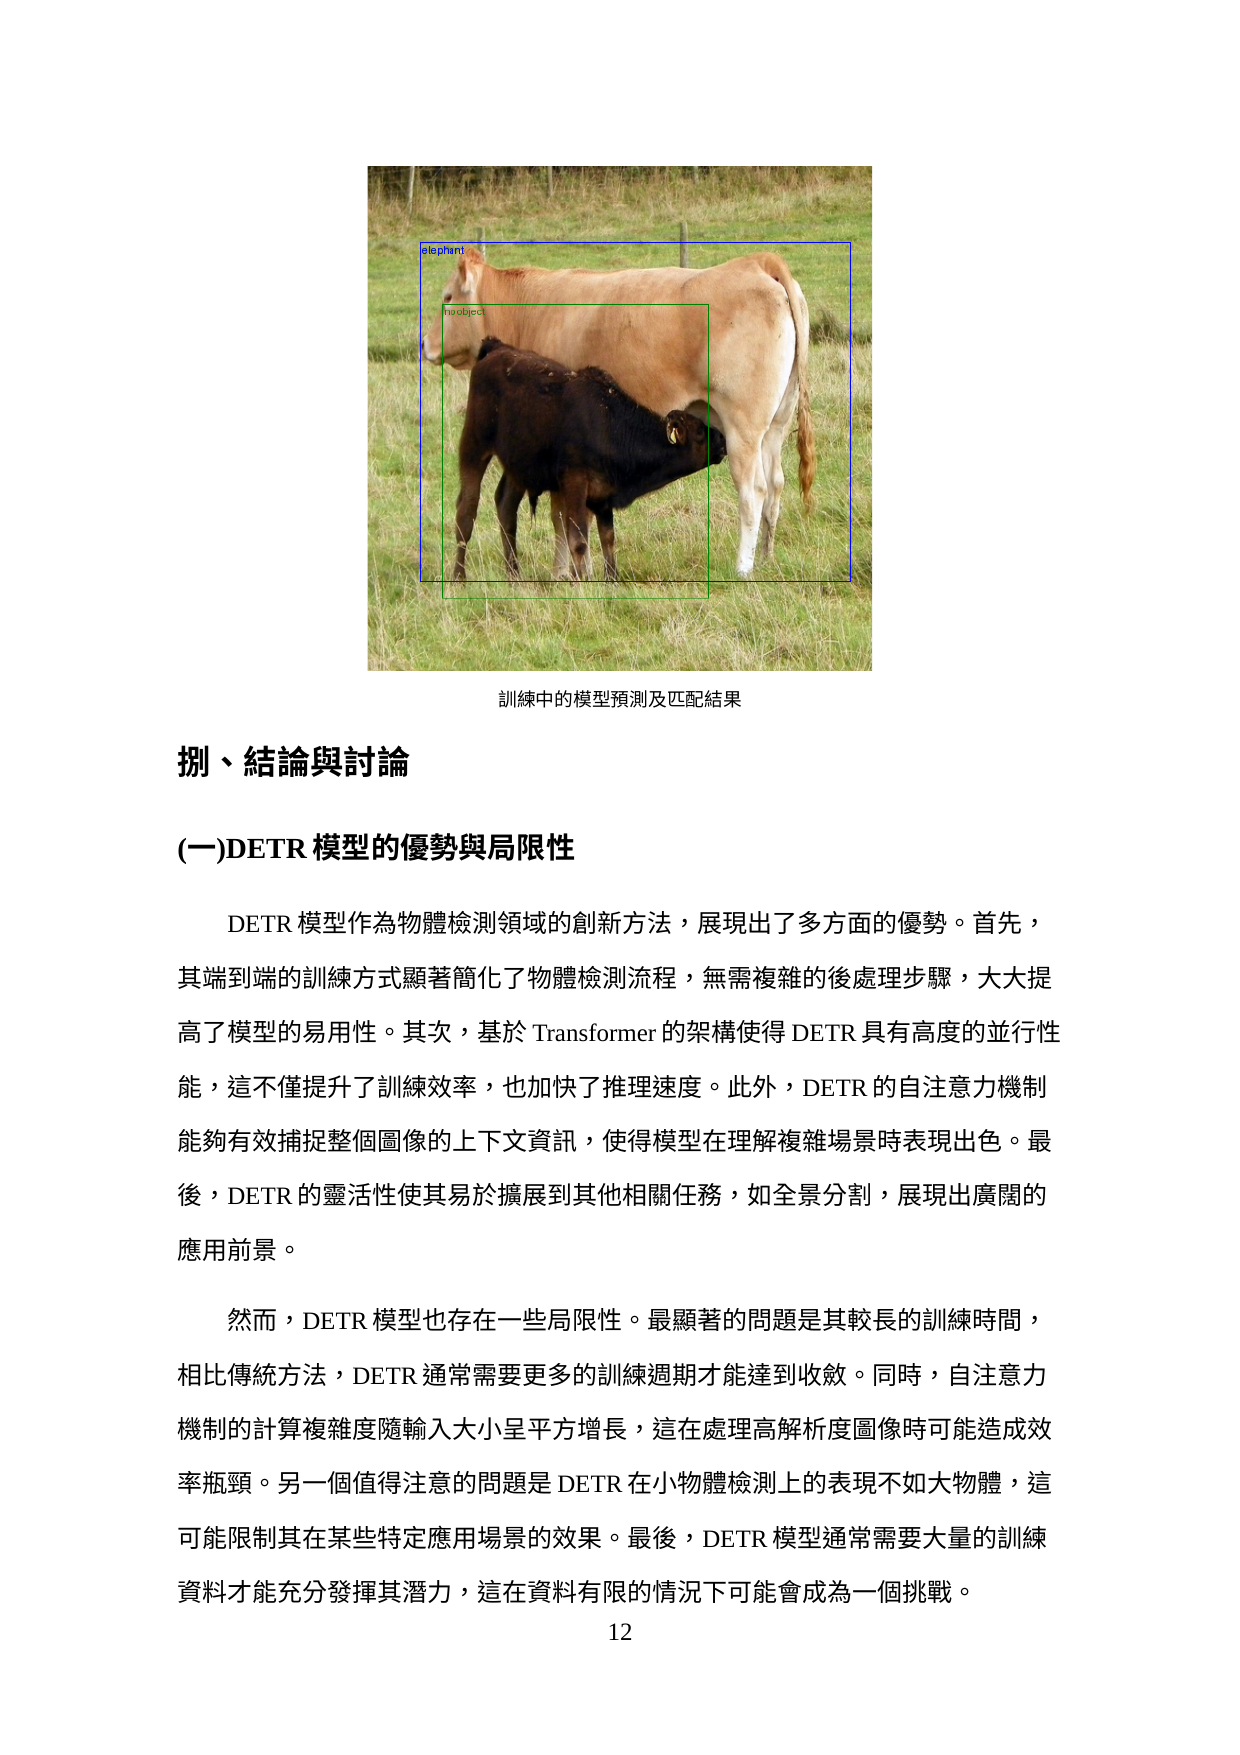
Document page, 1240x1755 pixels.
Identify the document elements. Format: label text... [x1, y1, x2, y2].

subtitle 結論與討論 [177, 150, 1062, 784]
text DETR模型作為物體檢測領域的創新方法，展現出了多方面的優勢。首先，其端到端的訓練方式顯著簡化了物體檢測流程，無需複雜的後處理步驟，大大提高了模型的易用性。其次，基於Transformer的架構使得DETR具有高度的並行性能，這不僅提升了訓練效率，也加快了推理速度。此外，DETR的自注意力機制能夠有效捕捉整個圖像的上下文資訊，使得模型在理解複雜場景時表現出色。最後，DETR的靈活性使其易於擴展到其他相關任務，如全景分割，展現出廣闊的應用前景。 [177, 904, 1062, 1266]
picture [367, 166, 873, 671]
text 然而，DETR模型也存在一些局限性。最顯著的問題是其較長的訓練時間，相比傳統方法，DETR通常需要更多的訓練週期才能達到收斂。同時，自注意力機制的計算複雜度隨輸入大小呈平方增長，這在處理高解析度圖像時可能造成效率瓶頸。另一個值得注意的問題是DETR在小物體檢測上的表現不如大物體，這可能限制其在某些特定應用場景的效果。最後，DETR模型通常需要大量的訓練資料才能充分發揮其潛力，這在資料有限的情況下可能會成為一個挑戰。 [177, 1301, 1062, 1609]
list 訓練中的模型預測及匹配結果 [367, 671, 872, 712]
subtitle DETR模型的優勢與局限性 [177, 824, 1062, 867]
